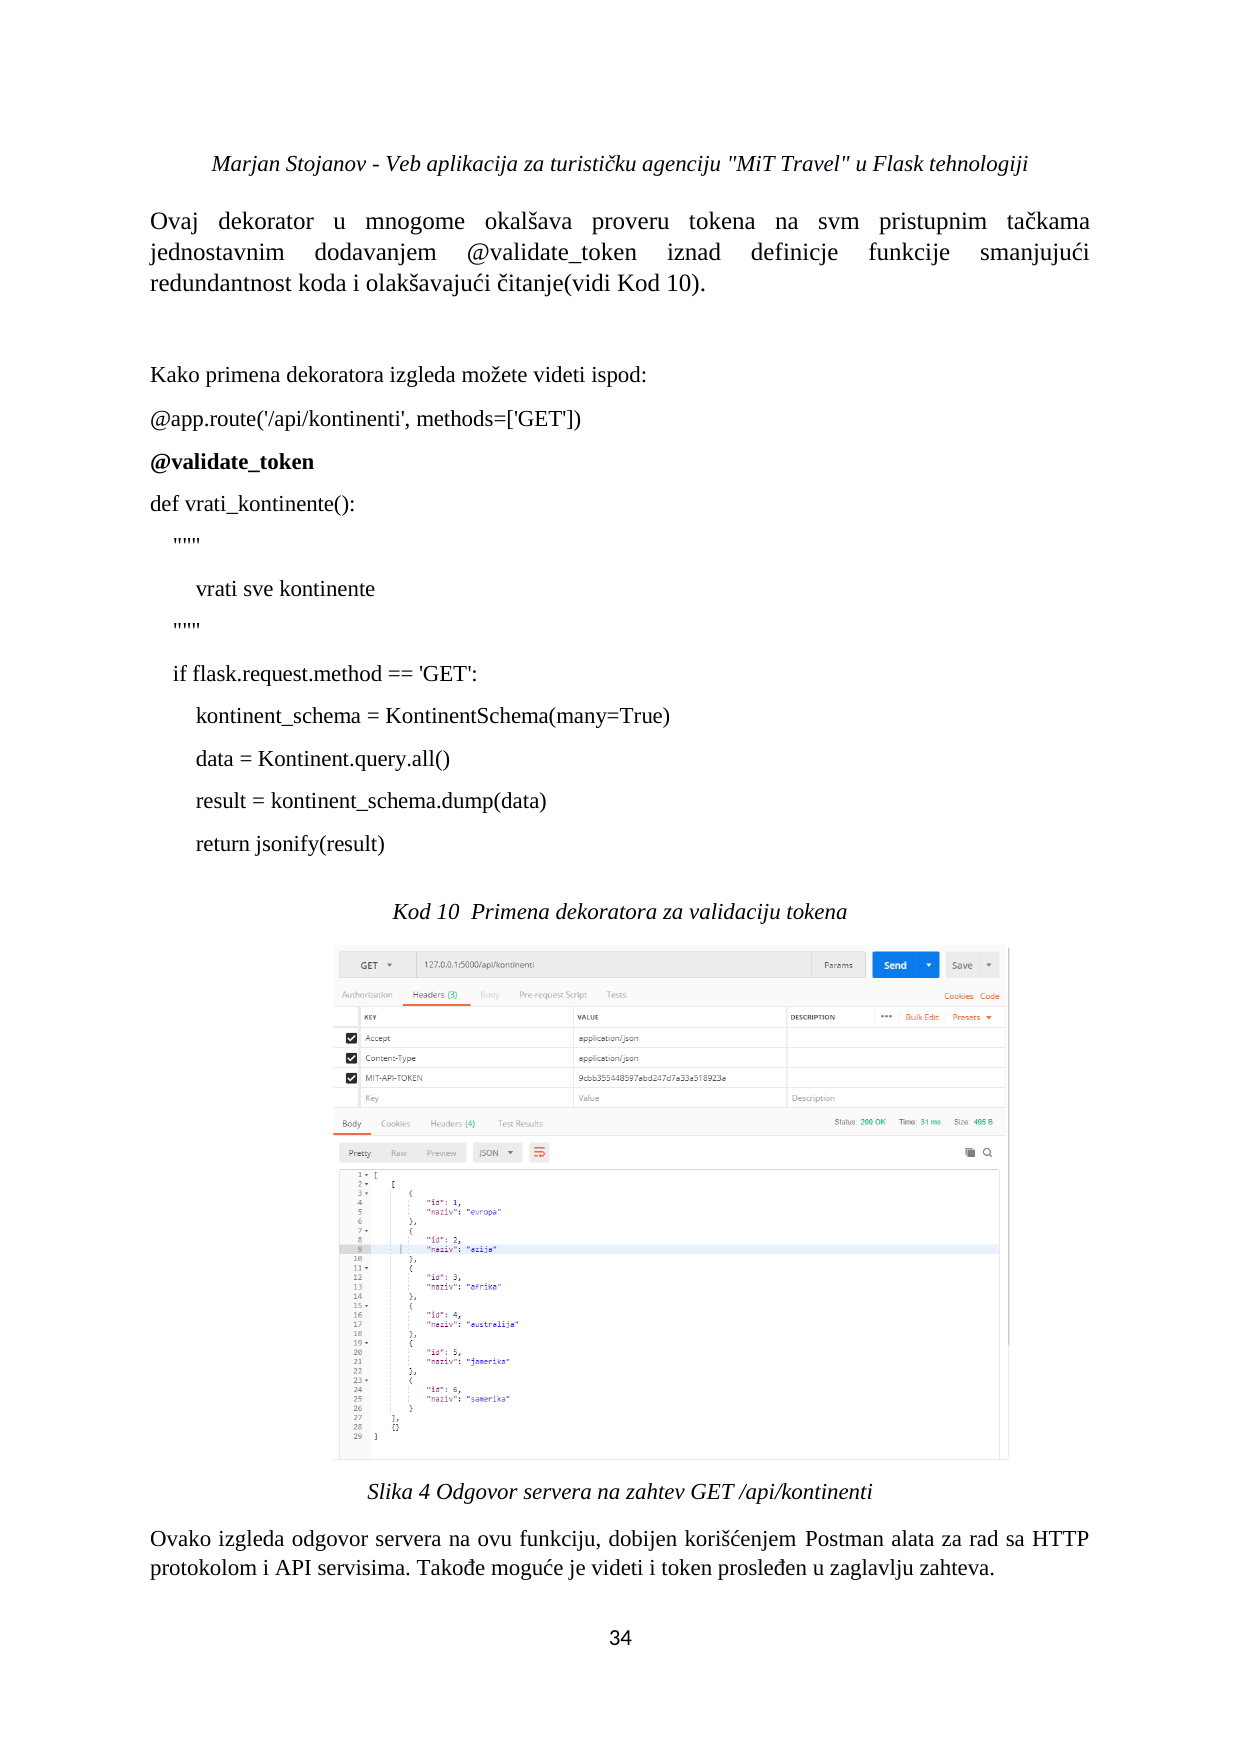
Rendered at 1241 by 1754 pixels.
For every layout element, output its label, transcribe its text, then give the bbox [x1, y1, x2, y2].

text Kako primena dekoratora izgleda možete videti ispod: [150, 361, 1090, 387]
text Kod 10 Primena dekoratora za validaciju tokena [150, 898, 1090, 924]
picture [333, 945, 1010, 1460]
text Ovaj dekorator u mnogome okalšava proveru tokena na svm pristupnim tačkama jednostavnim dodavanjem @validate_token iznad definicje funkcije smanjujući redundantnost koda i olakšavajući čitanje(vidi Kod 10). [150, 206, 1090, 297]
text Ovako izgleda odgovor servera na ovu funkciju, dobijen korišćenjem Postman alata za rad sa HTTP protokolom i API servisima. Takođe moguće je videti i token prosleđen u zaglavlju zahteva. [150, 1526, 1090, 1580]
text Slika 4 Odgovor servera na zahtev GET /api/kontinenti [150, 1478, 1090, 1505]
